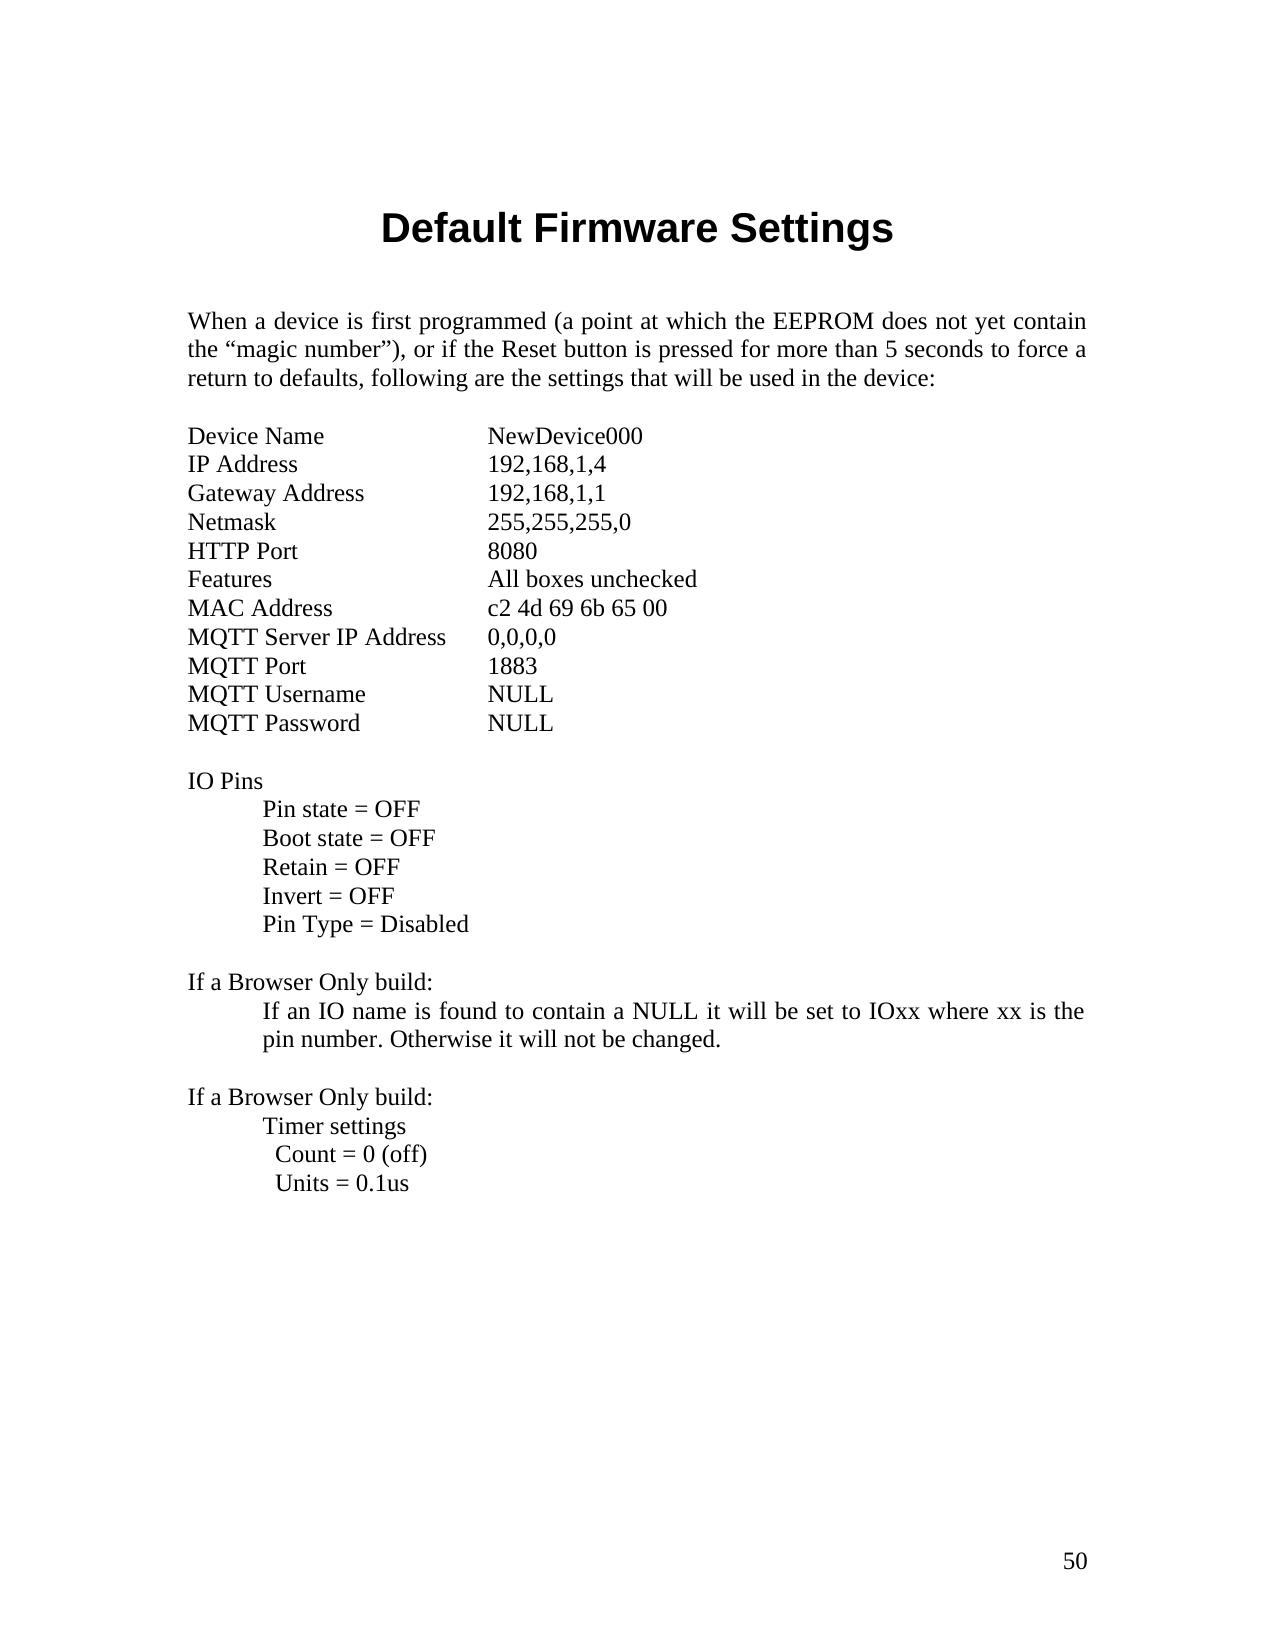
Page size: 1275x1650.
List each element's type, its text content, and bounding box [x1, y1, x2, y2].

text MQTT Password NULL [187, 708, 1087, 737]
text If a Browser Only build: [187, 1082, 1087, 1111]
text IO Pins [187, 766, 1087, 794]
text Gateway Address 192,168,1,1 [187, 478, 1087, 507]
text Units = 0.1us [262, 1168, 1087, 1197]
text IP Address 192,168,1,4 [187, 449, 1087, 478]
text Boot state = OFF [262, 823, 1087, 852]
text Features All boxes unchecked [187, 564, 1087, 593]
text Retain = OFF [262, 852, 1087, 881]
text Timer settings [262, 1111, 1087, 1139]
text Device Name NewDevice000 [187, 421, 1087, 449]
text When a device is first programmed (a point at which the EEPROM does not yet contain the “magic number”), or if the Reset button is pressed for more than 5 seconds to force a return to defaults, following are the settings that will be used in the device: [187, 306, 1087, 392]
text Pin Type = Disabled [262, 909, 1087, 938]
text Pin state = OFF [262, 794, 1087, 823]
text MQTT Username NULL [187, 679, 1087, 708]
text MAC Address c2 4d 69 6b 65 00 [187, 593, 1087, 622]
text MQTT Port 1883 [187, 651, 1087, 679]
text If an IO name is found to contain a NULL it will be set to IOxx where xx is the pin number. Otherwise it will not be changed. [262, 996, 1087, 1053]
subtitle Default Firmware Settings [187, 204, 1087, 252]
text Count = 0 (off) [262, 1139, 1087, 1168]
text Netmask 255,255,255,0 [187, 507, 1087, 536]
text If a Browser Only build: [187, 967, 1087, 996]
text HTTP Port 8080 [187, 536, 1087, 564]
text MQTT Server IP Address 0,0,0,0 [187, 622, 1087, 651]
text Invert = OFF [262, 881, 1087, 909]
